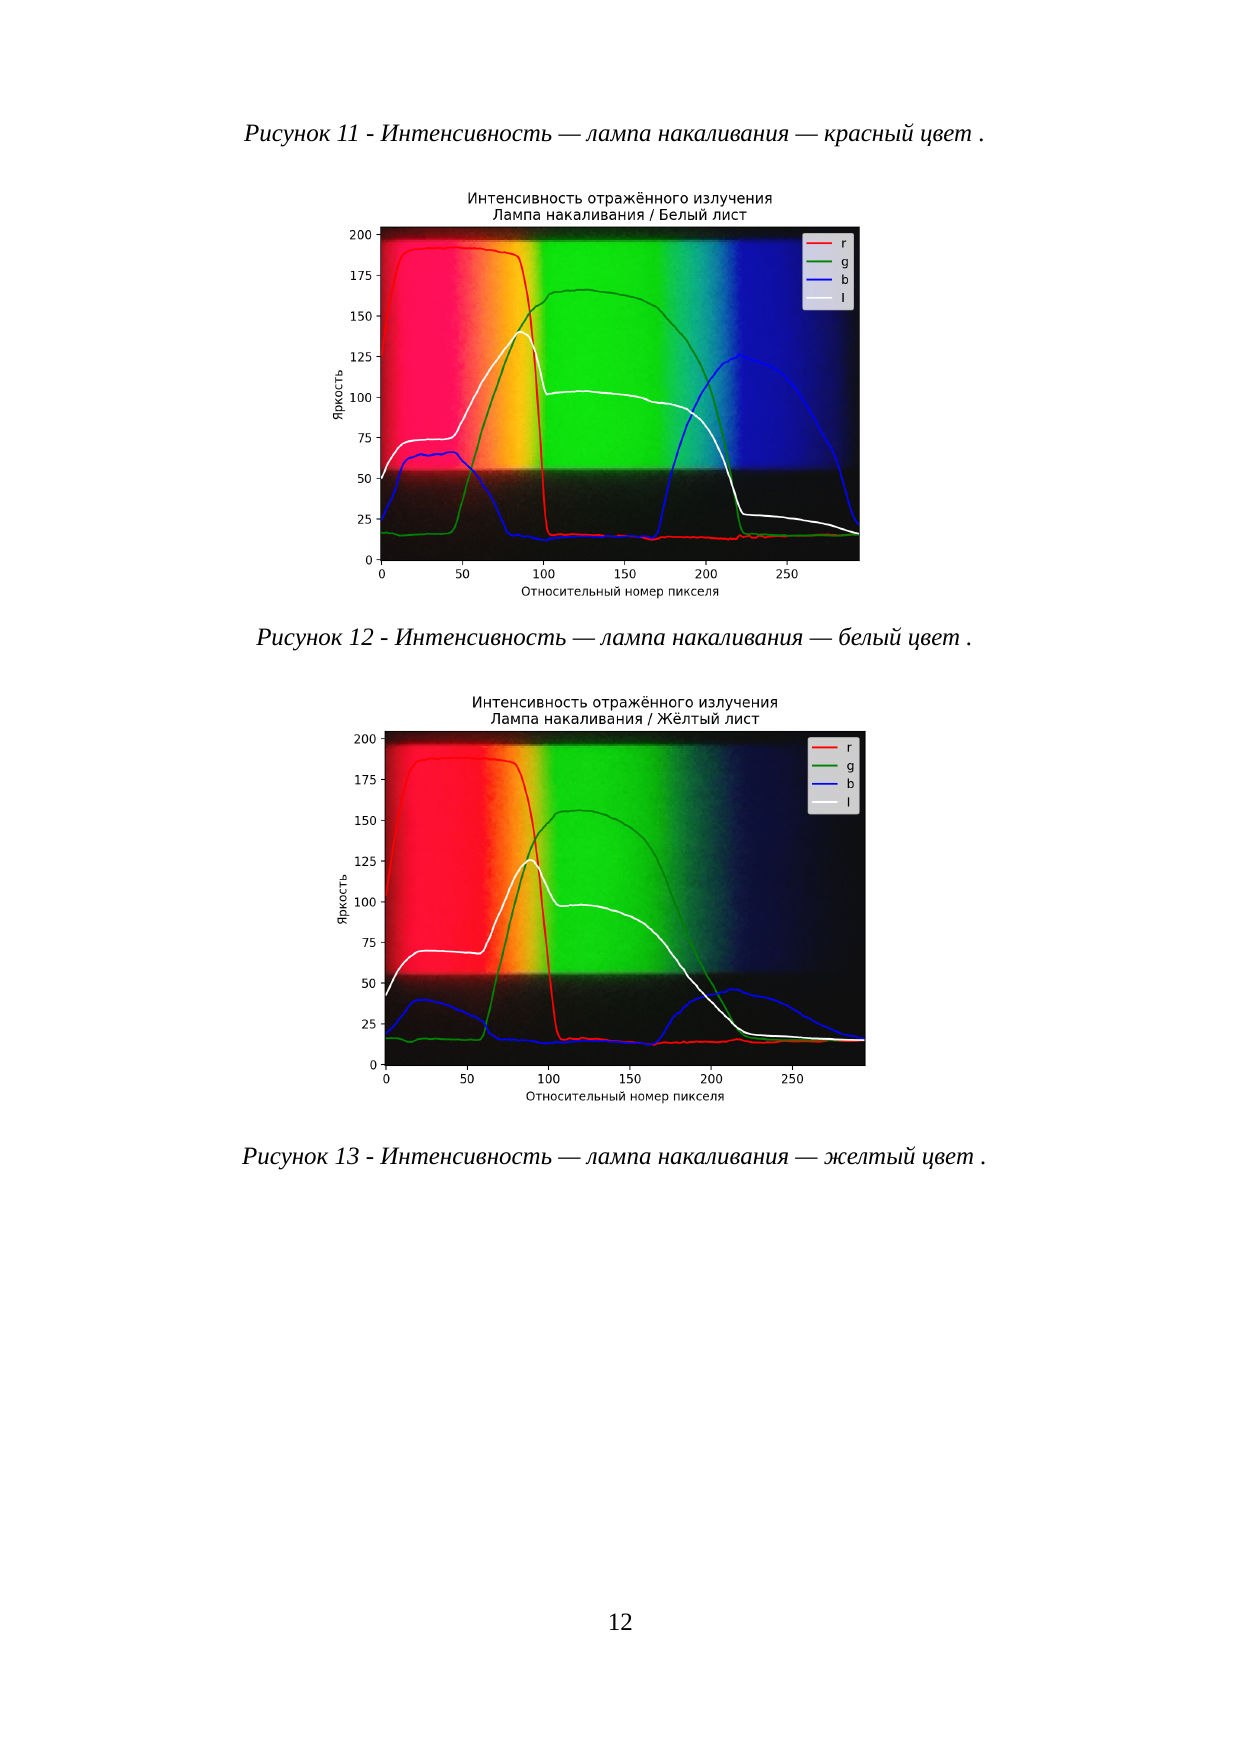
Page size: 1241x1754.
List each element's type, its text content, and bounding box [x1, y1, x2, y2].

picture [177, 175, 1041, 608]
text Рисунок 12 - Интенсивность — лампа накаливания — белый цвет . [118, 622, 1110, 651]
text Рисунок 13 - Интенсивность — лампа накаливания — желтый цвет . [118, 1141, 1110, 1170]
picture [181, 679, 1047, 1113]
text Рисунок 11 - Интенсивность — лампа накаливания — красный цвет . [118, 118, 1110, 147]
